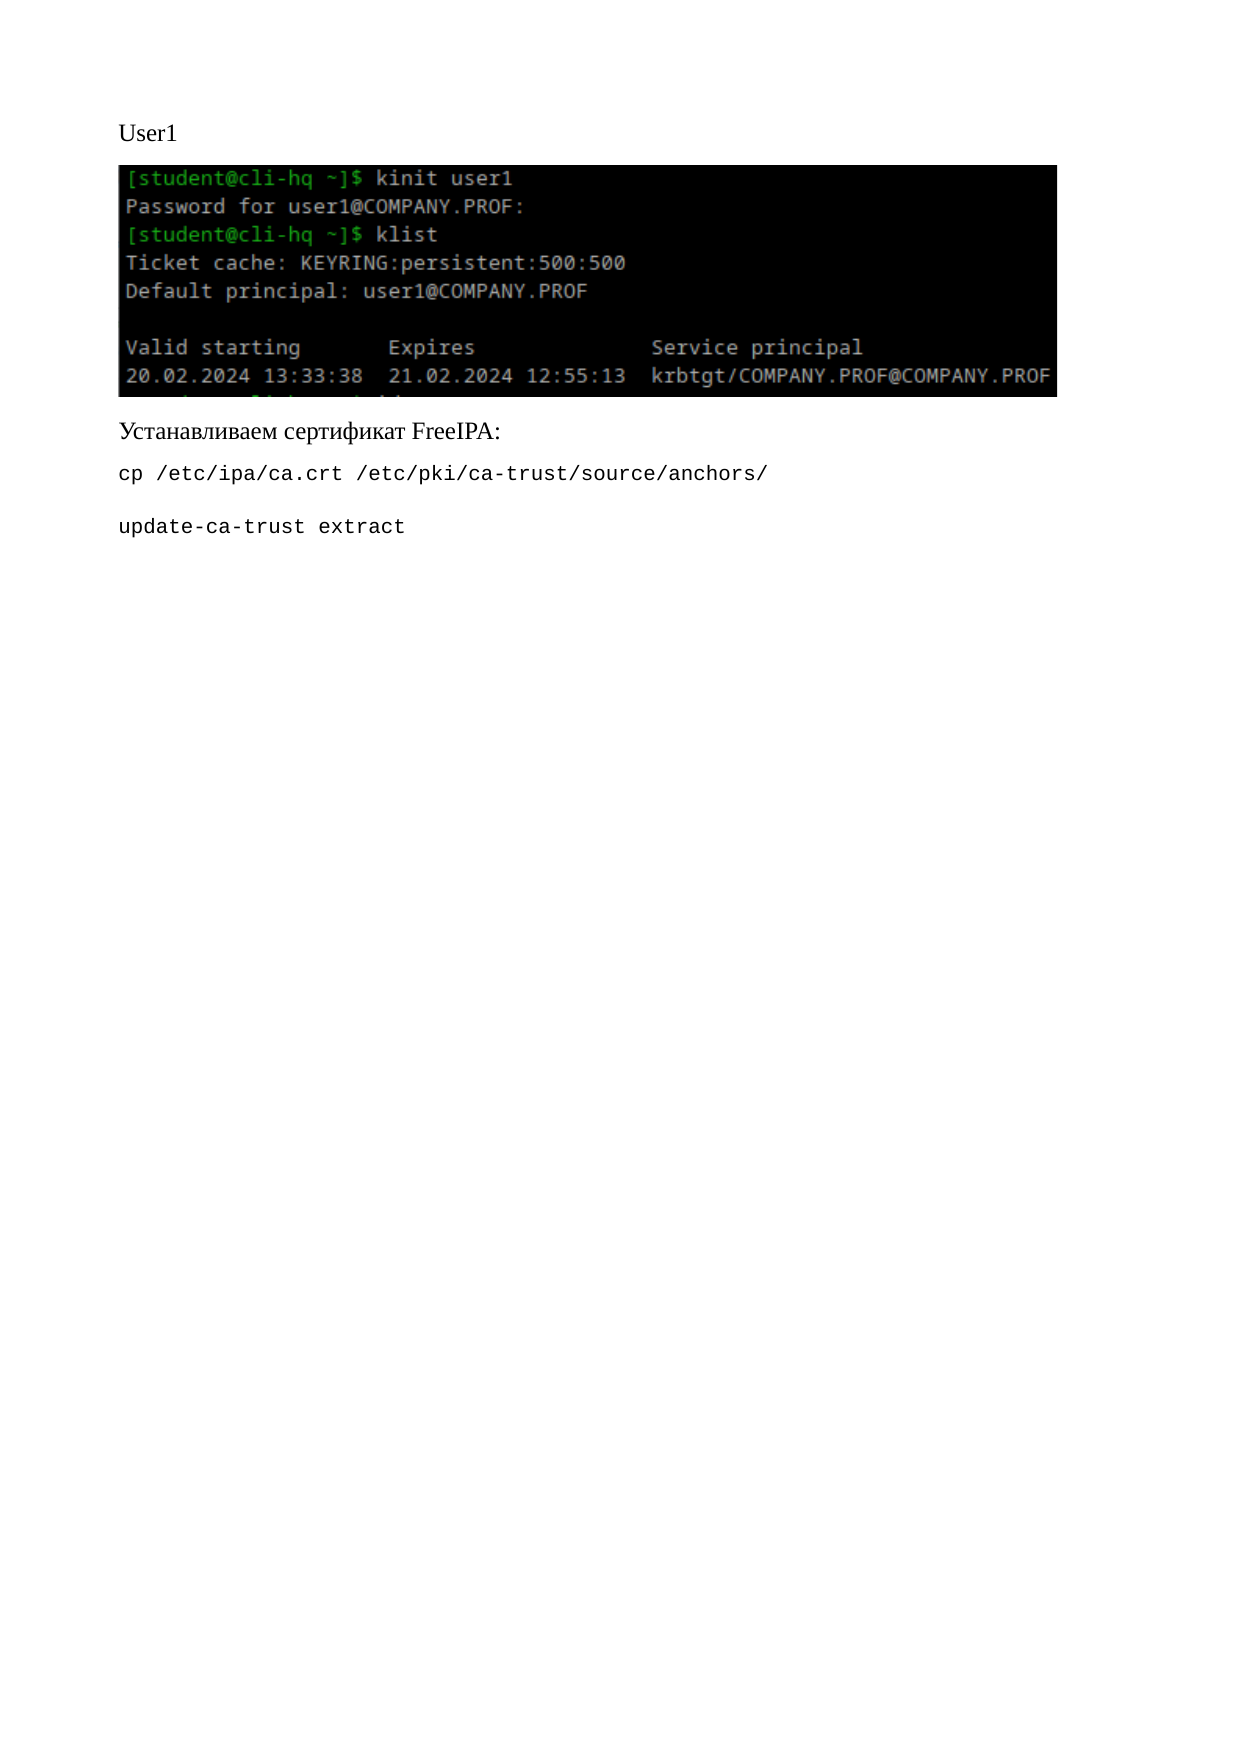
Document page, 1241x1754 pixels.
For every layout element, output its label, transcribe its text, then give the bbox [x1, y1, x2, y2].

text Устанавливаем сертификат FreeIPA: [118, 416, 1122, 444]
text cp /etc/ipa/ca.crt /etc/pki/ca-trust/source/anchors/ [118, 463, 1122, 487]
text update-ca-trust extract [118, 517, 1122, 540]
picture [118, 165, 1058, 397]
text User1 [118, 118, 1122, 147]
